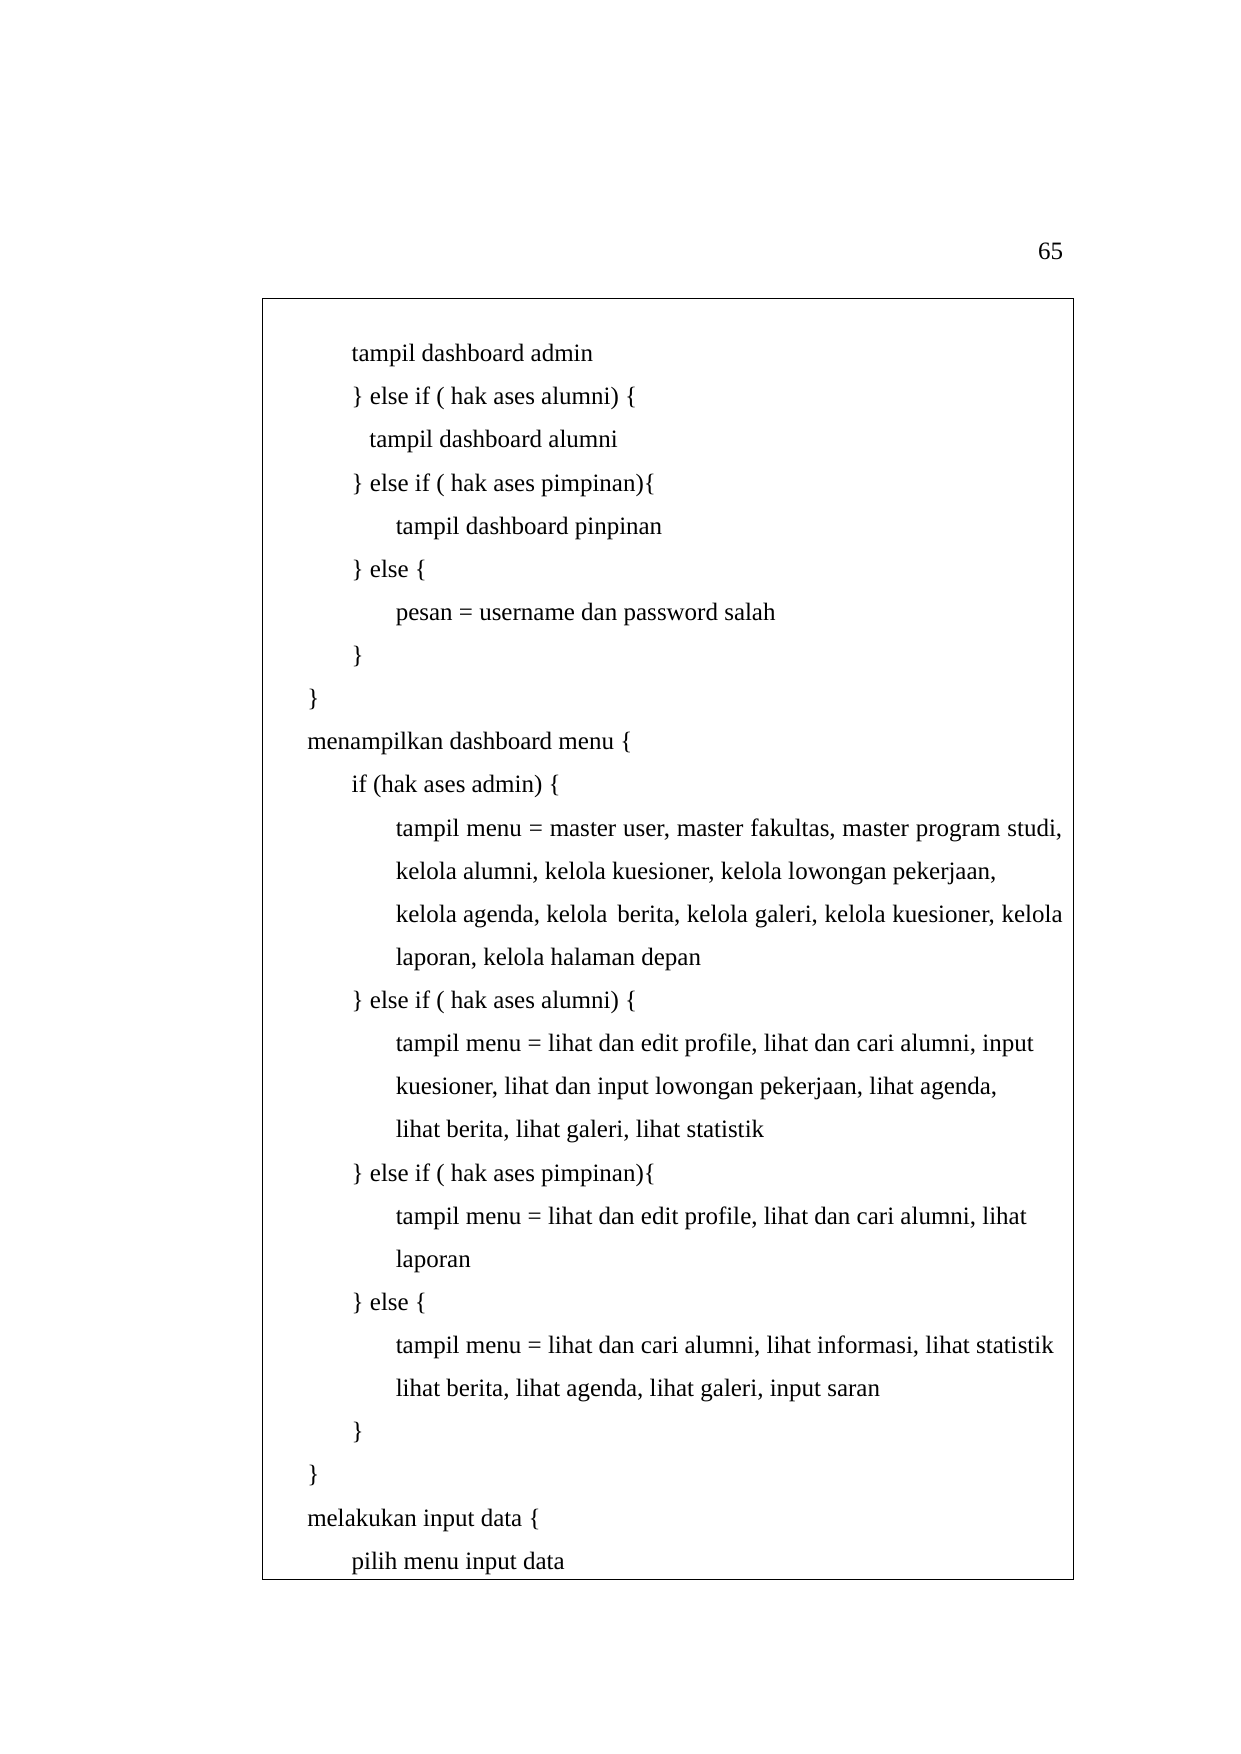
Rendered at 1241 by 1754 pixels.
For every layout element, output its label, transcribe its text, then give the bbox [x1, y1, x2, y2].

text tampil dashboard alumni [236, 424, 262, 453]
